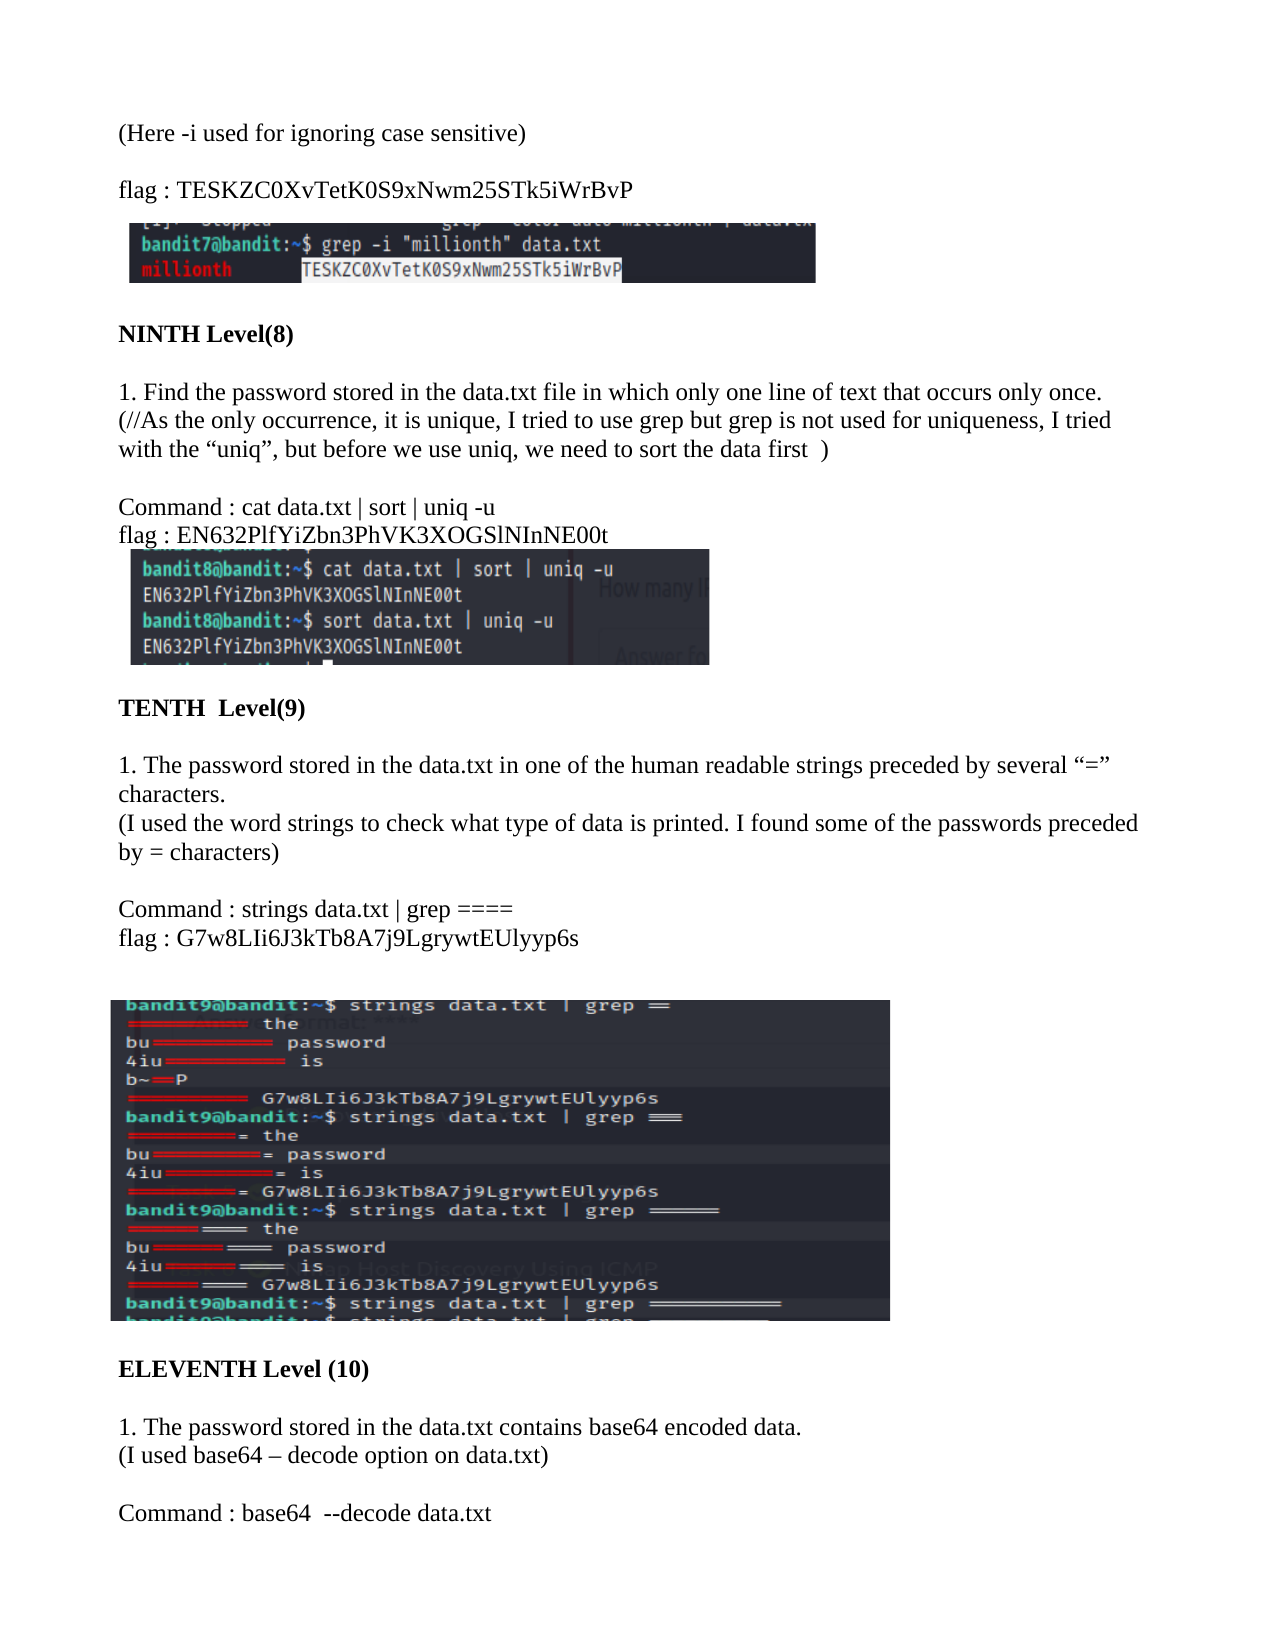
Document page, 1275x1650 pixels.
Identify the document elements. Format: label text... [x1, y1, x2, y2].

text Command : cat data.txt | sort | uniq -u [118, 492, 1157, 521]
text (I used base64 – decode option on data.txt) [118, 1441, 1157, 1469]
text flag : TESKZC0XvTetK0S9xNwm25STk5iWrBvP [118, 176, 1157, 204]
text 1. The password stored in the data.txt contains base64 encoded data. [118, 1412, 1157, 1441]
text Command : base64 --decode data.txt [118, 1498, 1157, 1527]
text flag : G7w8LIi6J3kTb8A7j9LgrywtEUlyyp6s [118, 923, 1157, 952]
text (I used the word strings to check what type of data is printed. I found some of the passwords preceded by = characters) [118, 808, 1157, 866]
text (Here -i used for ignoring case sensitive) [118, 118, 1157, 147]
picture [130, 549, 710, 665]
picture [129, 223, 816, 283]
text flag : EN632PlfYiZbn3PhVK3XOGSlNInNE00t [118, 521, 1157, 549]
picture [110, 1000, 891, 1321]
text 1. Find the password stored in the data.txt file in which only one line of text that occurs only once. [118, 377, 1157, 406]
text ELEVENTH Level (10) [118, 1354, 1157, 1383]
text 1. The password stored in the data.txt in one of the human readable strings preceded by several “=” characters. [118, 751, 1157, 808]
text NINTH Level(8) [118, 319, 1157, 348]
text (//As the only occurrence, it is unique, I tried to use grep but grep is not used for uniqueness, I tried with the “uniq”, but before we use uniq, we need to sort the data first ) [118, 406, 1157, 463]
text Command : strings data.txt | grep ==== [118, 894, 1157, 923]
text TENTH Level(9) [118, 693, 1157, 722]
